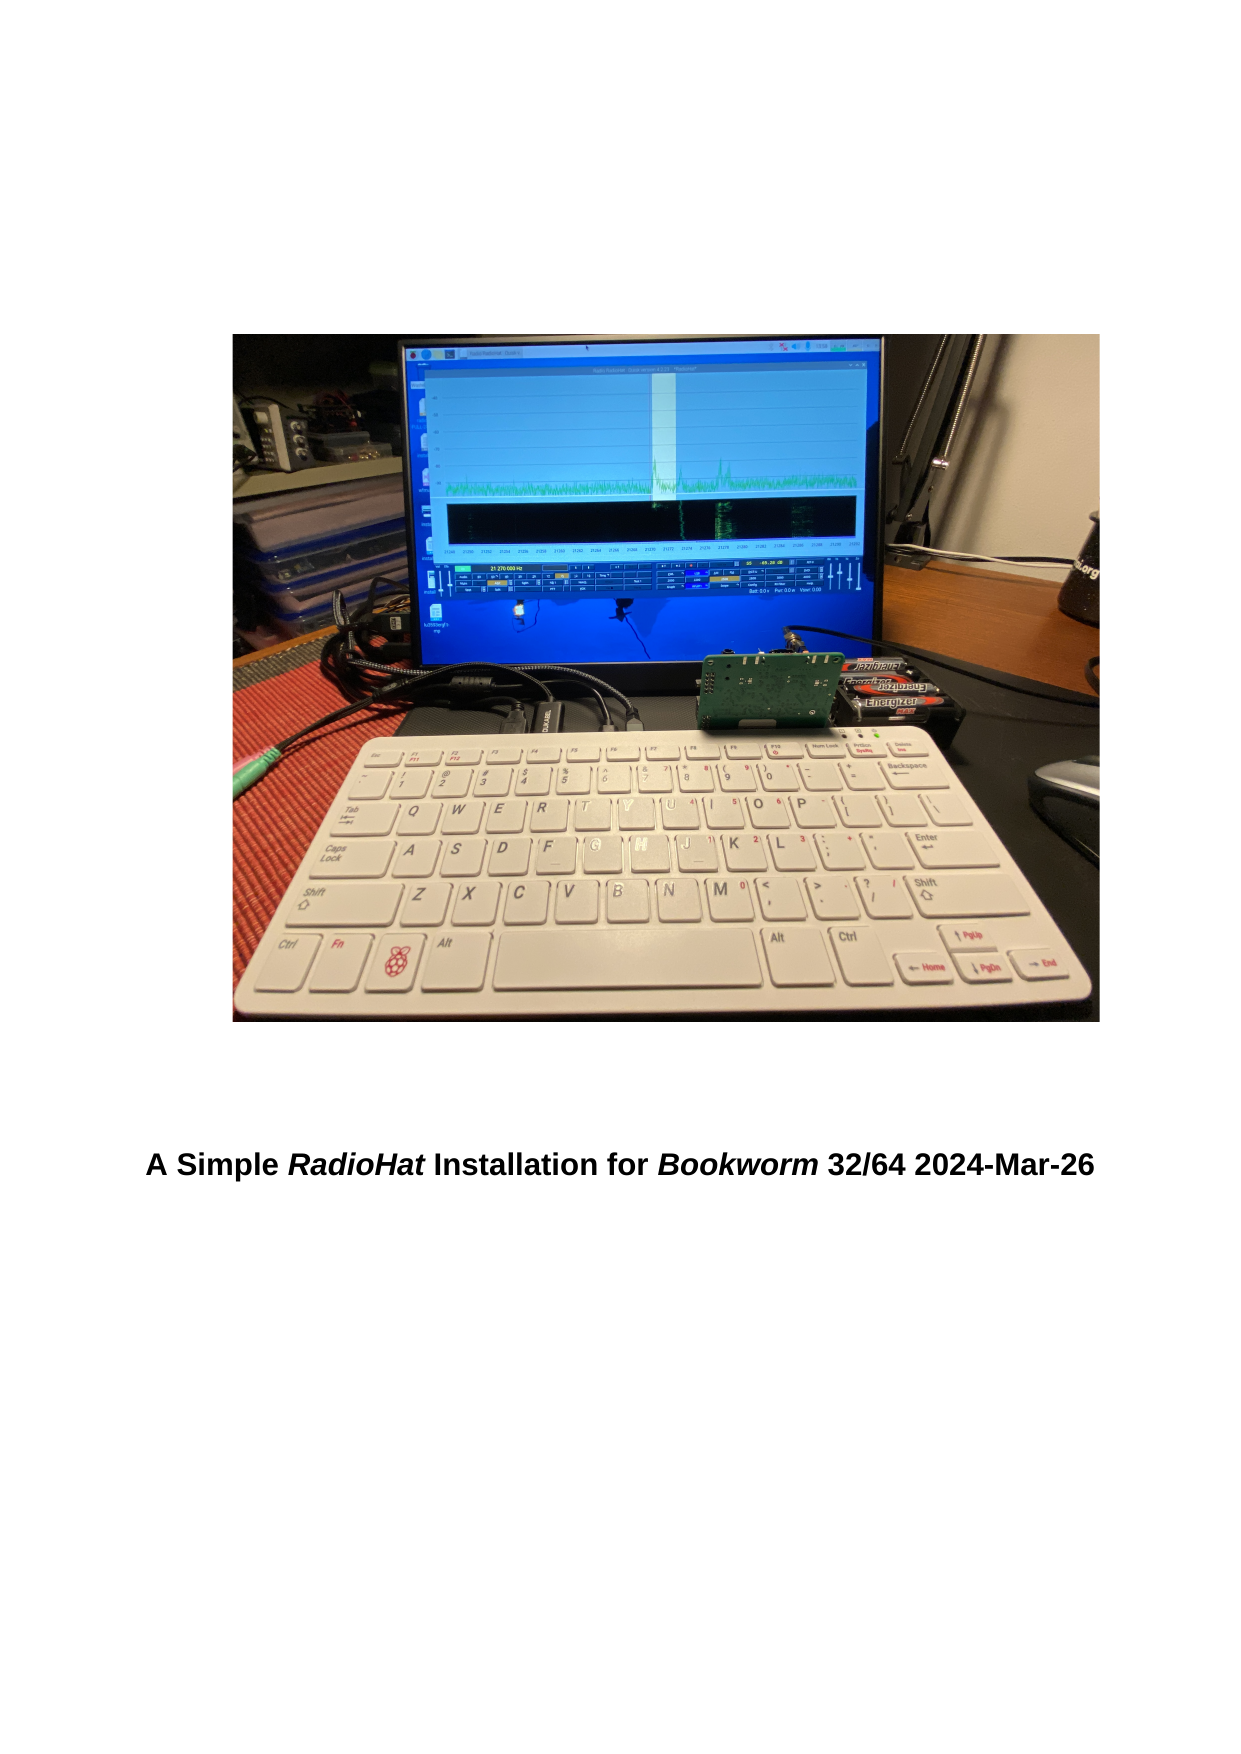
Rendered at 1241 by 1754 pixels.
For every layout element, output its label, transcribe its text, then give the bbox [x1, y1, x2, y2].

title A Simple RadioHat Installation for Bookworm 32/64 2024-Mar-26 [118, 1146, 1122, 1182]
picture [232, 334, 1100, 1022]
